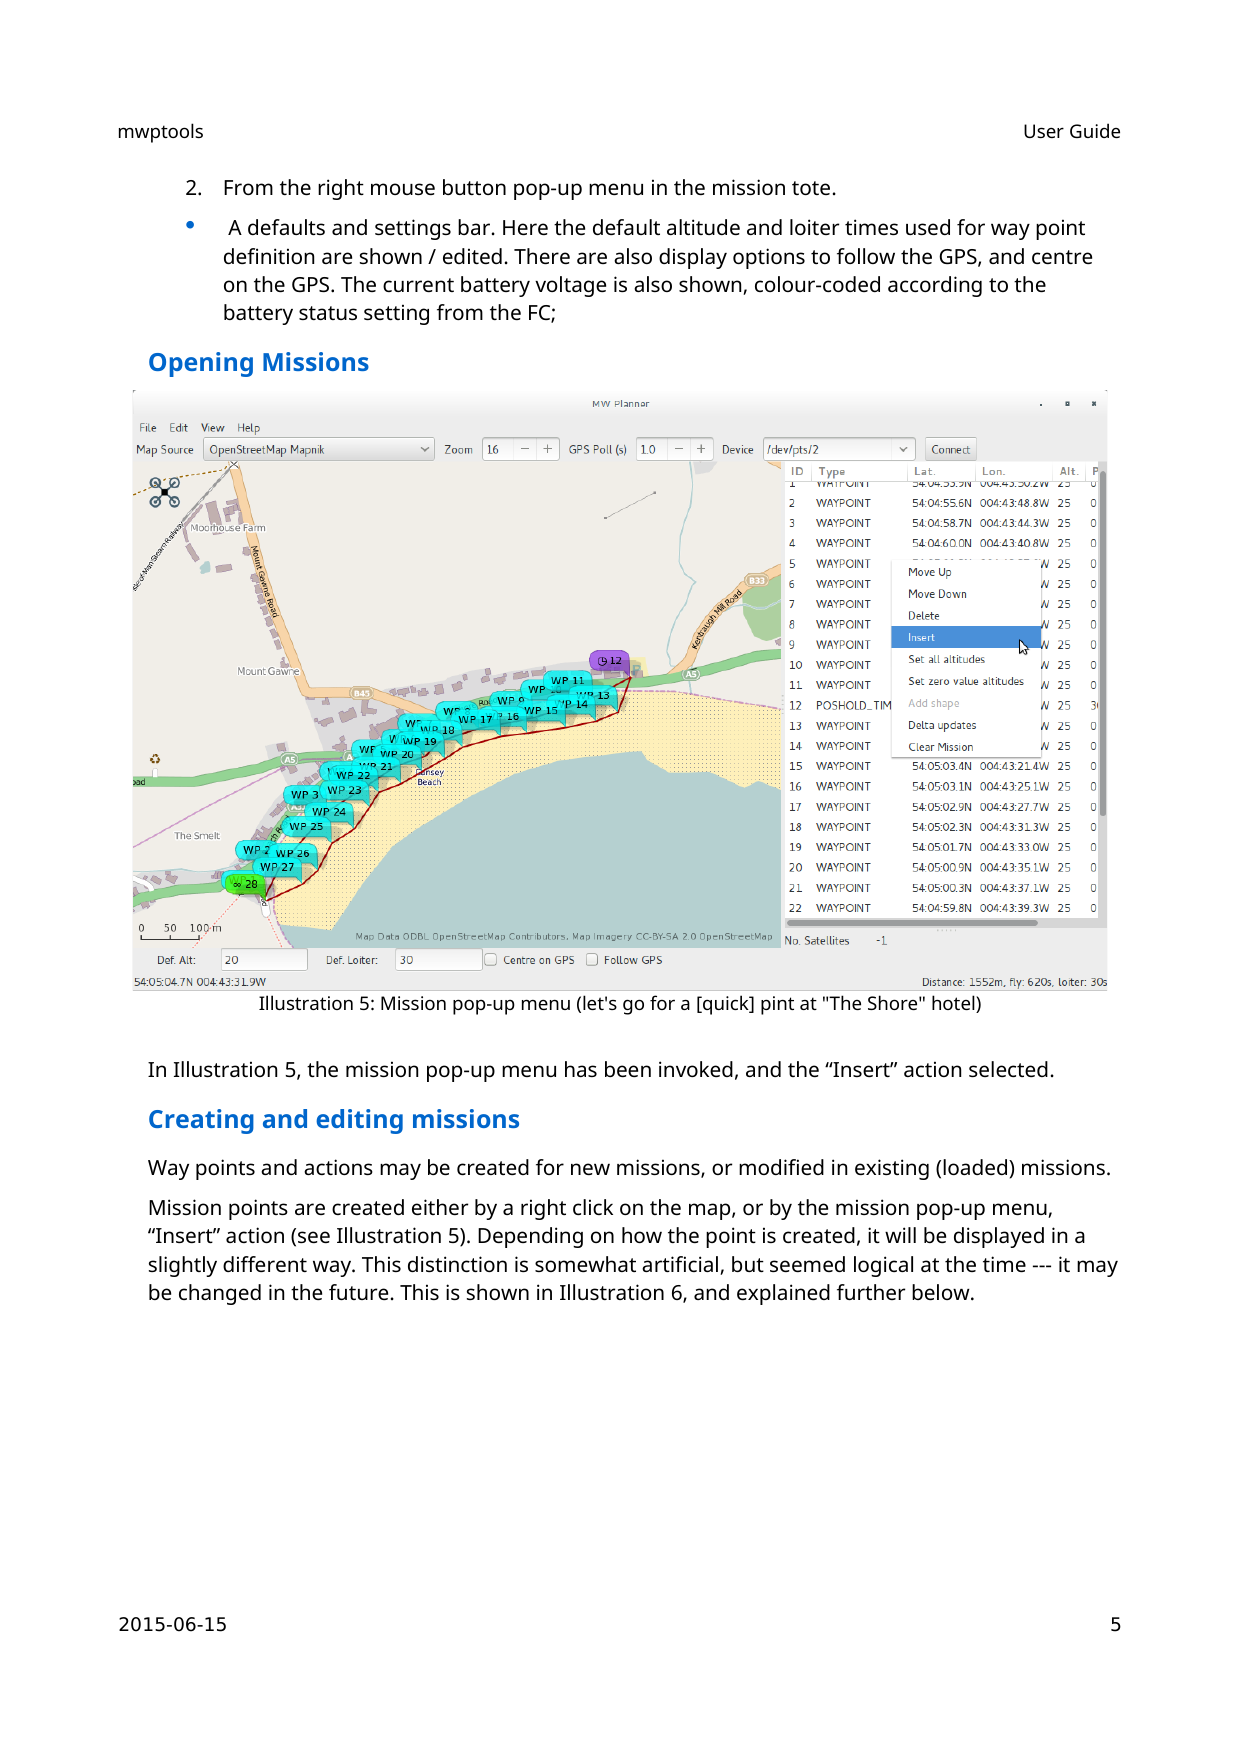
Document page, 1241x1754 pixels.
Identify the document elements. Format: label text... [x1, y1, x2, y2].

picture [132, 390, 1108, 991]
text Illustration 5: Mission pop-up menu (let's go for a [quick] pint at "The Shore" hotel) [133, 991, 1107, 1016]
text In Illustration 5, the mission pop-up menu has been invoked, and the “Insert” action selected. [148, 1056, 1122, 1084]
text Way points and actions may be created for new missions, or modified in existing (loaded) missions. [148, 1153, 1122, 1181]
list A defaults and settings bar. Here the default altitude and loiter times used for way point definition are shown / edited. There are also display options to follow the GPS, and centre on the GPS. The current battery voltage is also shown, colour-coded according to the battery status setting from the FC; [185, 213, 1122, 326]
text Mission points are created either by a right click on the map, or by the mission pop-up menu, “Insert” action (see Illustration 5). Depending on how the point is created, it will be displayed in a slightly different way. This distinction is somewhat artificial, but seemed logical at the time --- it may be changed in the future. This is shown in Illustration 6, and explained further below. [148, 1193, 1122, 1306]
subtitle Creating and editing missions [148, 1101, 1122, 1135]
subtitle Opening Missions [148, 344, 1122, 378]
list From the right mouse button pop-up menu in the mission tote. [185, 173, 1122, 201]
